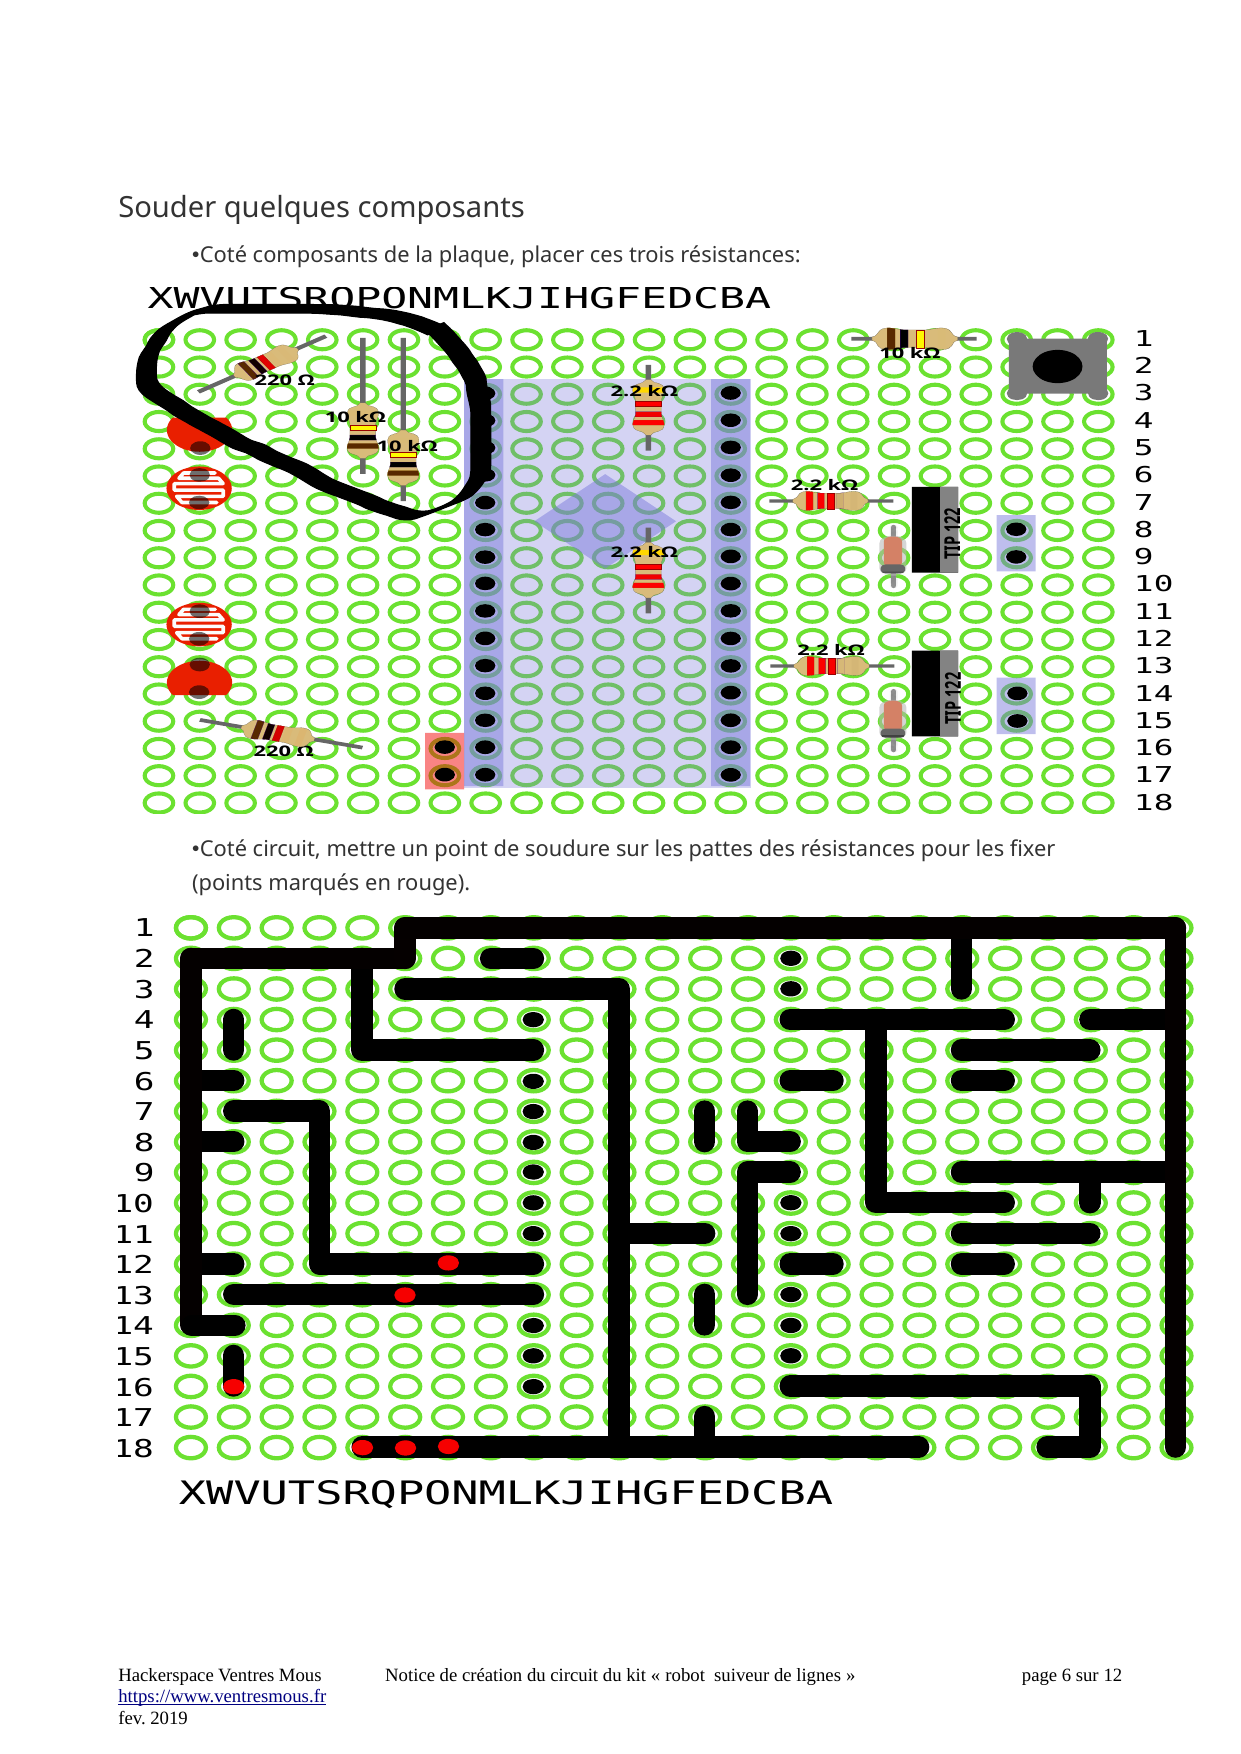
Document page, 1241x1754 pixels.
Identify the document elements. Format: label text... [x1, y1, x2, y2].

list Coté circuit, mettre un point de soudure sur les pattes des résistances pour les fixer (points marqués en rouge). [118, 833, 1122, 897]
subtitle Souder quelques composants [118, 186, 1122, 226]
list Coté composants de la plaque, placer ces trois résistances: [118, 239, 1122, 268]
